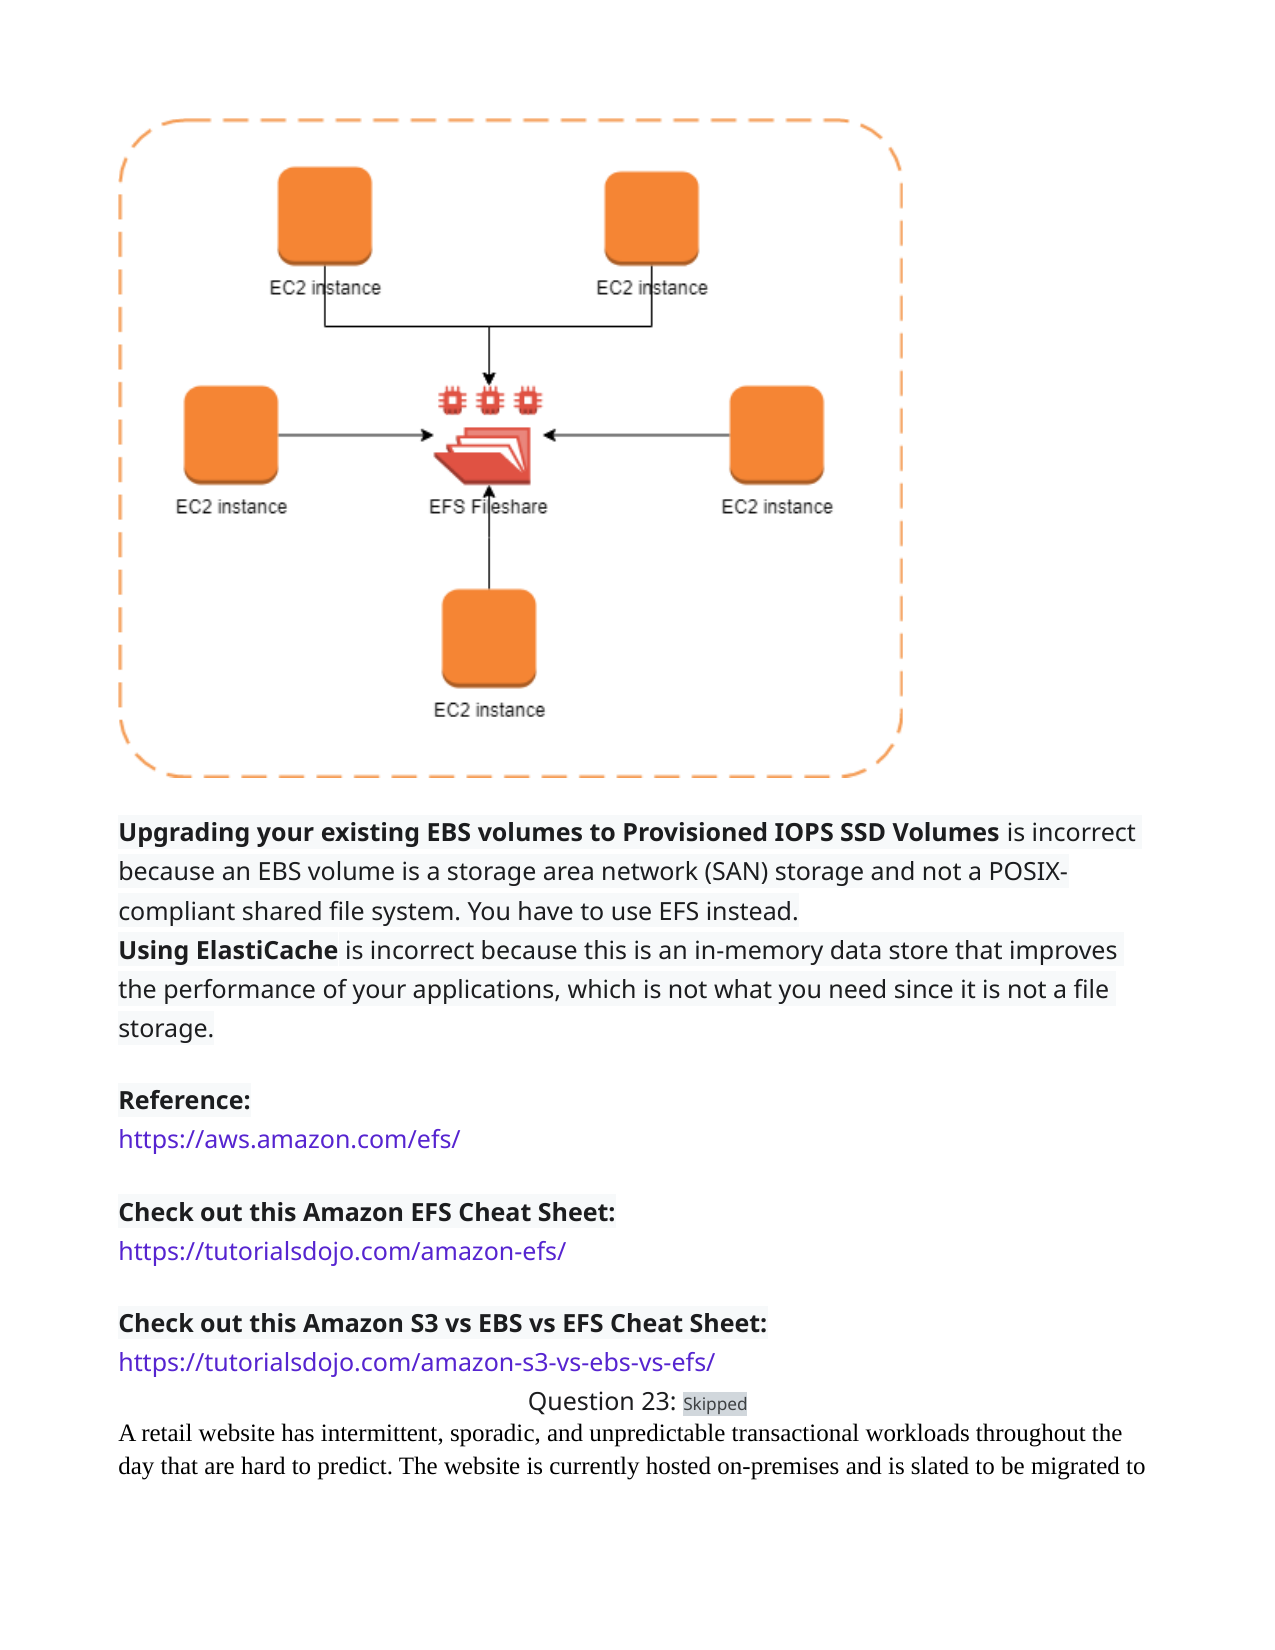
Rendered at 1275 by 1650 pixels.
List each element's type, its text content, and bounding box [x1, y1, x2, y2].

text Question 23: Skipped [118, 1384, 1157, 1418]
text A retail website has intermittent, sporadic, and unpredictable transactional workloads throughout the day that are hard to predict. The website is currently hosted on-premises and is slated to be migrated to [118, 1418, 1157, 1480]
picture [118, 118, 903, 778]
text https://tutorialsdojo.com/amazon-efs/ [118, 1233, 1157, 1267]
text Check out this Amazon EFS Cheat Sheet: [118, 1194, 1157, 1228]
text https://tutorialsdojo.com/amazon-s3-vs-ebs-vs-efs/ [118, 1345, 1157, 1379]
text https://aws.amazon.com/efs/ [118, 1122, 1157, 1156]
text Upgrading your existing EBS volumes to Provisioned IOPS SSD Volumes is incorrect because an EBS volume is a storage area network (SAN) storage and not a POSIX-compliant shared file system. You have to use EFS instead. [118, 815, 1157, 927]
text Using ElastiCache is incorrect because this is an in-memory data store that improves the performance of your applications, which is not what you need since it is not a file storage. [118, 932, 1157, 1045]
text Reference: [118, 1083, 1157, 1117]
text Check out this Amazon S3 vs EBS vs EFS Cheat Sheet: [118, 1306, 1157, 1339]
